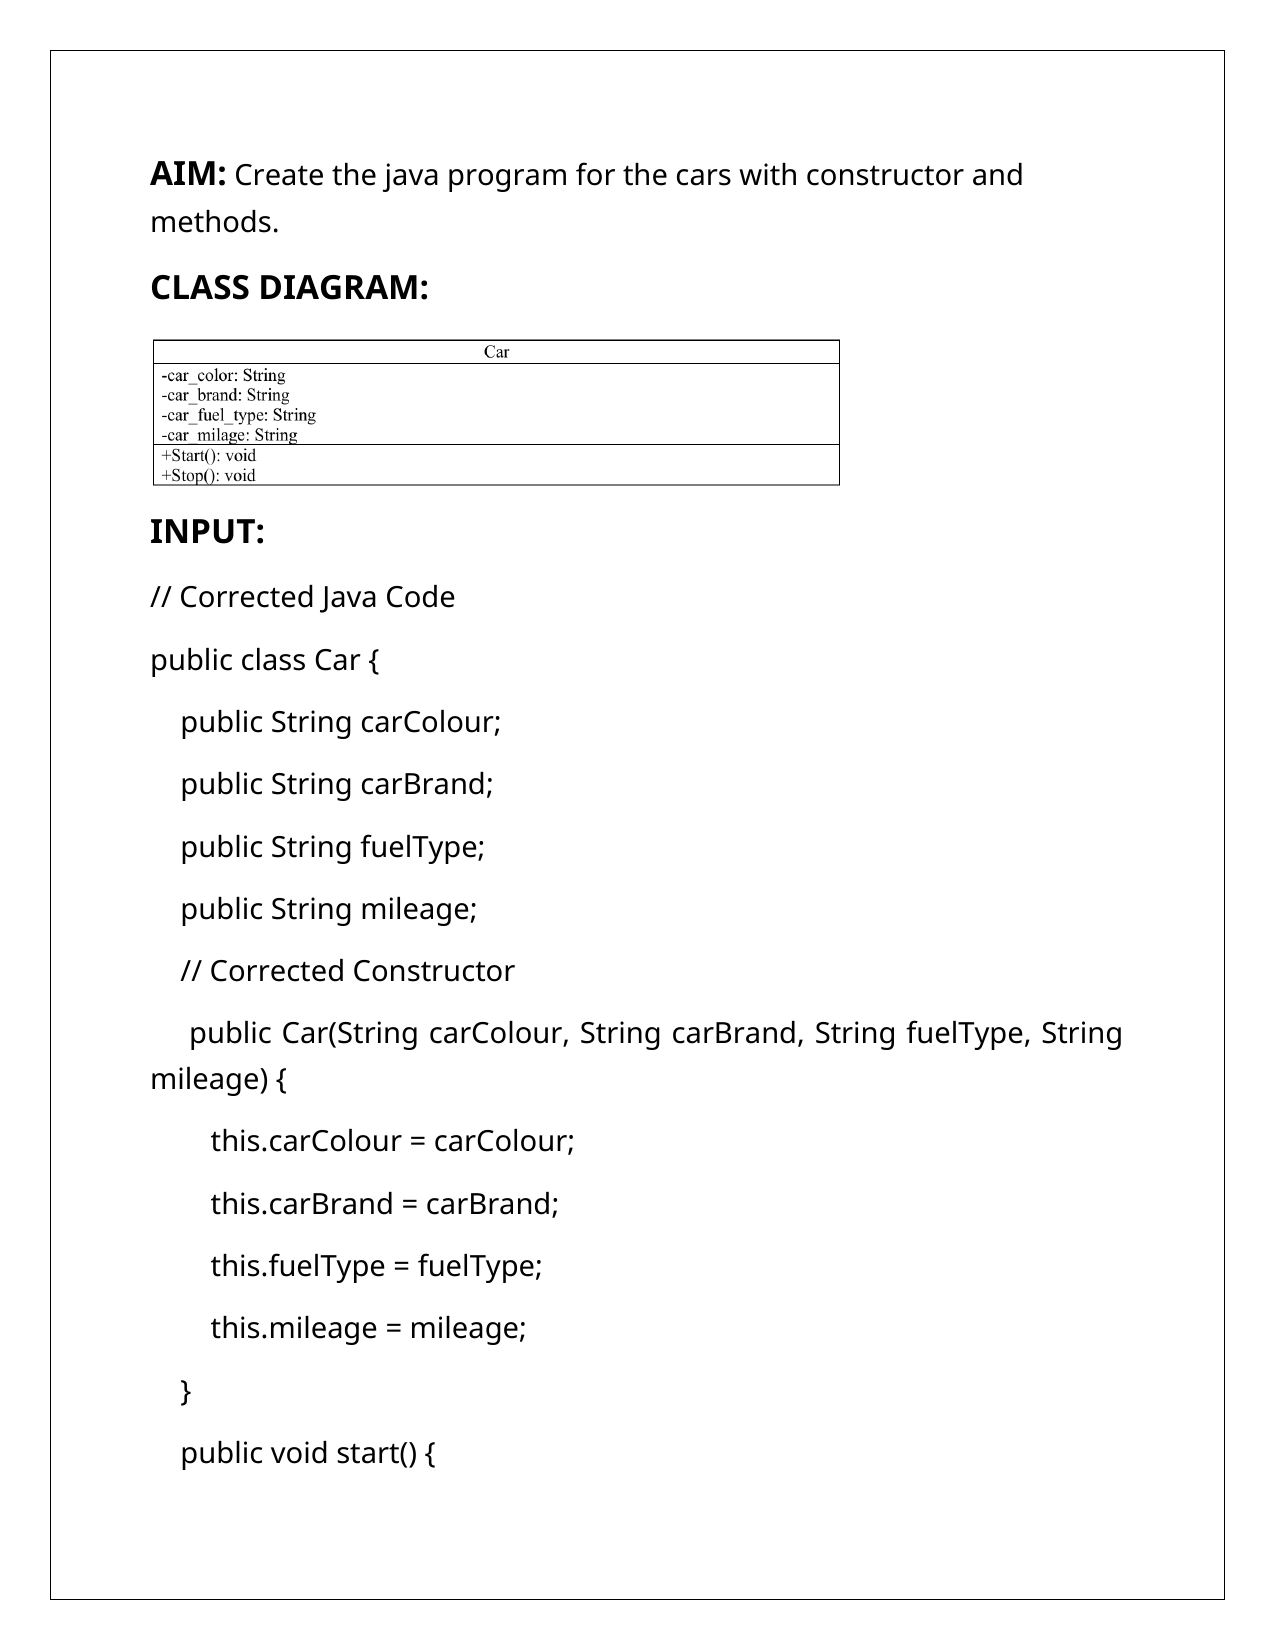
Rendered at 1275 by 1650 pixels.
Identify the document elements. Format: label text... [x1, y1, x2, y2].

text public String mileage; [150, 888, 1125, 928]
text // Corrected Constructor [150, 951, 1125, 990]
text public String fuelType; [150, 826, 1125, 866]
text public String carColour; [150, 701, 1125, 741]
text this.mileage = mileage; [150, 1308, 1125, 1347]
text public void start() { [150, 1432, 1125, 1472]
text CLASS DIAGRAM: [150, 264, 1125, 309]
text public Car(String carColour, String carBrand, String fuelType, String mileage) { [150, 1013, 1125, 1098]
text // Corrected Java Code [150, 577, 1125, 616]
text AIM: Create the java program for the cars with constructor and methods. [150, 150, 1125, 241]
text } [150, 1370, 1125, 1409]
text public String carBrand; [150, 764, 1125, 803]
text INPUT: [150, 508, 1125, 553]
text this.fuelType = fuelType; [150, 1245, 1125, 1285]
text public class Car { [150, 639, 1125, 679]
text this.carBrand = carBrand; [150, 1183, 1125, 1223]
text this.carColour = carColour; [150, 1121, 1125, 1160]
